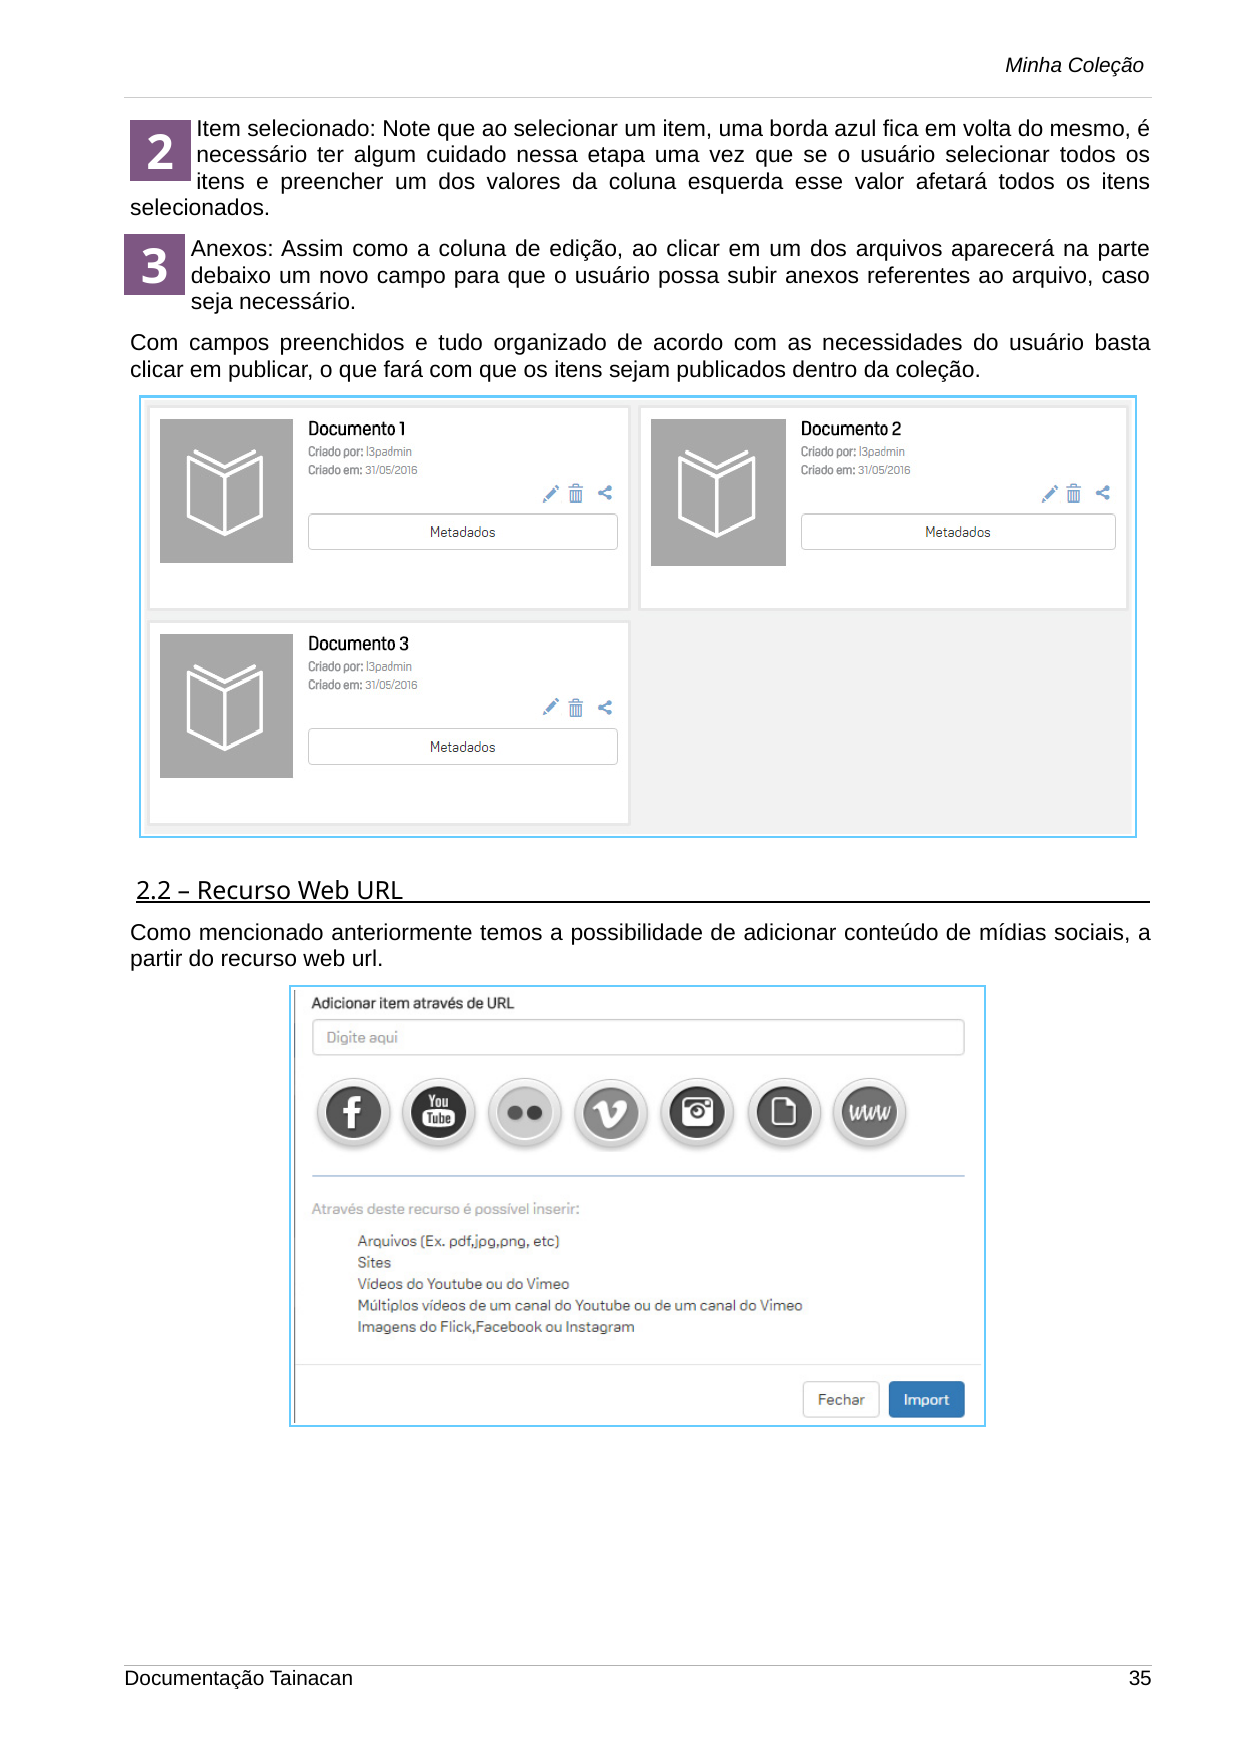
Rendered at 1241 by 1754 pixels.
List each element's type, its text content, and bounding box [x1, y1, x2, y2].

text Com campos preenchidos e tudo organizado de acordo com as necessidades do usuário basta clicar em publicar, o que fará com que os itens sejam publicados dentro da coleção. [130, 329, 1152, 382]
picture [294, 990, 982, 1423]
text Item selecionado: Note que ao selecionar um item, uma borda azul fica em volta do mesmo, é necessário ter algum cuidado nessa etapa uma vez que se o usuário selecionar todos os itens e preencher um dos valores da coluna esquerda esse valor afetará todos os itens selecionados. [130, 115, 1152, 221]
subtitle 2.2 – Recurso Web URL [136, 417, 1152, 906]
text Como mencionado anteriormente temos a possibilidade de adicionar conteúdo de mídias sociais, a partir do recurso web url. [130, 919, 1152, 972]
picture [144, 400, 1132, 834]
text Anexos: Assim como a coluna de edição, ao clicar em um dos arquivos aparecerá na parte debaixo um novo campo para que o usuário possa subir anexos referentes ao arquivo, caso seja necessário. [130, 235, 1152, 314]
table_header Minha Coleção [124, 47, 1152, 97]
subtitle [141, 398, 1135, 836]
